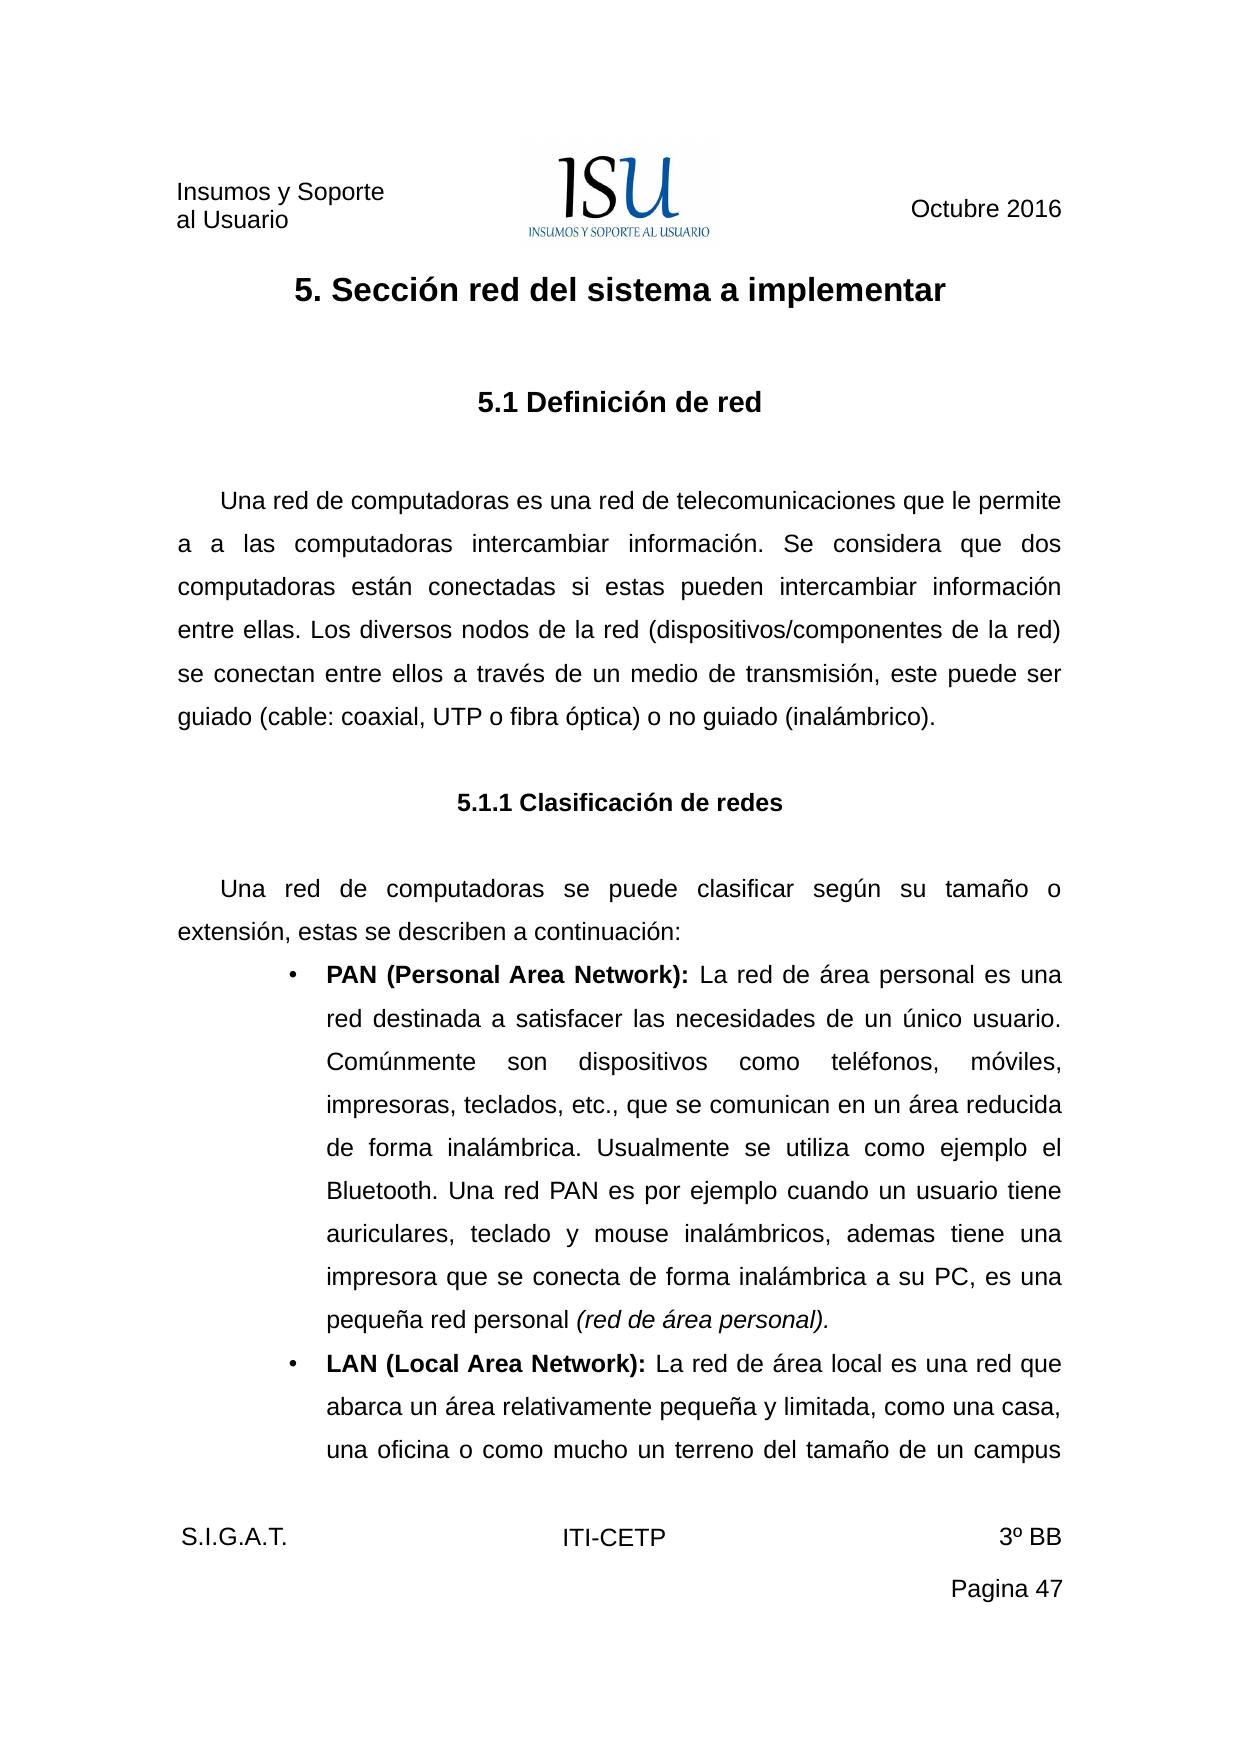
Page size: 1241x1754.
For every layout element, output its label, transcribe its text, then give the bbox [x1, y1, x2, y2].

list LAN (Local Area Network): La red de área local es una red que abarca un área relativamente pequeña y limitada, como una casa, una oficina o como mucho un terreno del tamaño de un campus [288, 1349, 1063, 1464]
text 5.1 Definición de red [177, 385, 1063, 419]
text 5. Sección red del sistema a implementar [177, 270, 1063, 309]
text Una red de computadoras es una red de telecomunicaciones que le permite a a las computadoras intercambiar información. Se considera que dos computadoras están conectadas si estas pueden intercambiar información entre ellas. Los diversos nodos de la red (dispositivos/componentes de la red) se conectan entre ellos a través de un medio de transmisión, este puede ser guiado (cable: coaxial, UTP o fibra óptica) o no guiado (inalámbrico). [177, 486, 1063, 730]
picture [517, 138, 723, 252]
text Una red de computadoras se puede clasificar según su tamaño o extensión, estas se describen a continuación: [177, 874, 1063, 946]
list PAN (Personal Area Network): La red de área personal es una red destinada a satisfacer las necesidades de un único usuario. Comúnmente son dispositivos como teléfonos, móviles, impresoras, teclados, etc., que se comunican en un área reducida de forma inalámbrica. Usualmente se utiliza como ejemplo el Bluetooth. Una red PAN es por ejemplo cuando un usuario tiene auriculares, teclado y mouse inalámbricos, ademas tiene una impresora que se conecta de forma inalámbrica a su PC, es una pequeña red personal (red de área personal). [288, 960, 1063, 1334]
text 5.1.1 Clasificación de redes [177, 788, 1063, 817]
